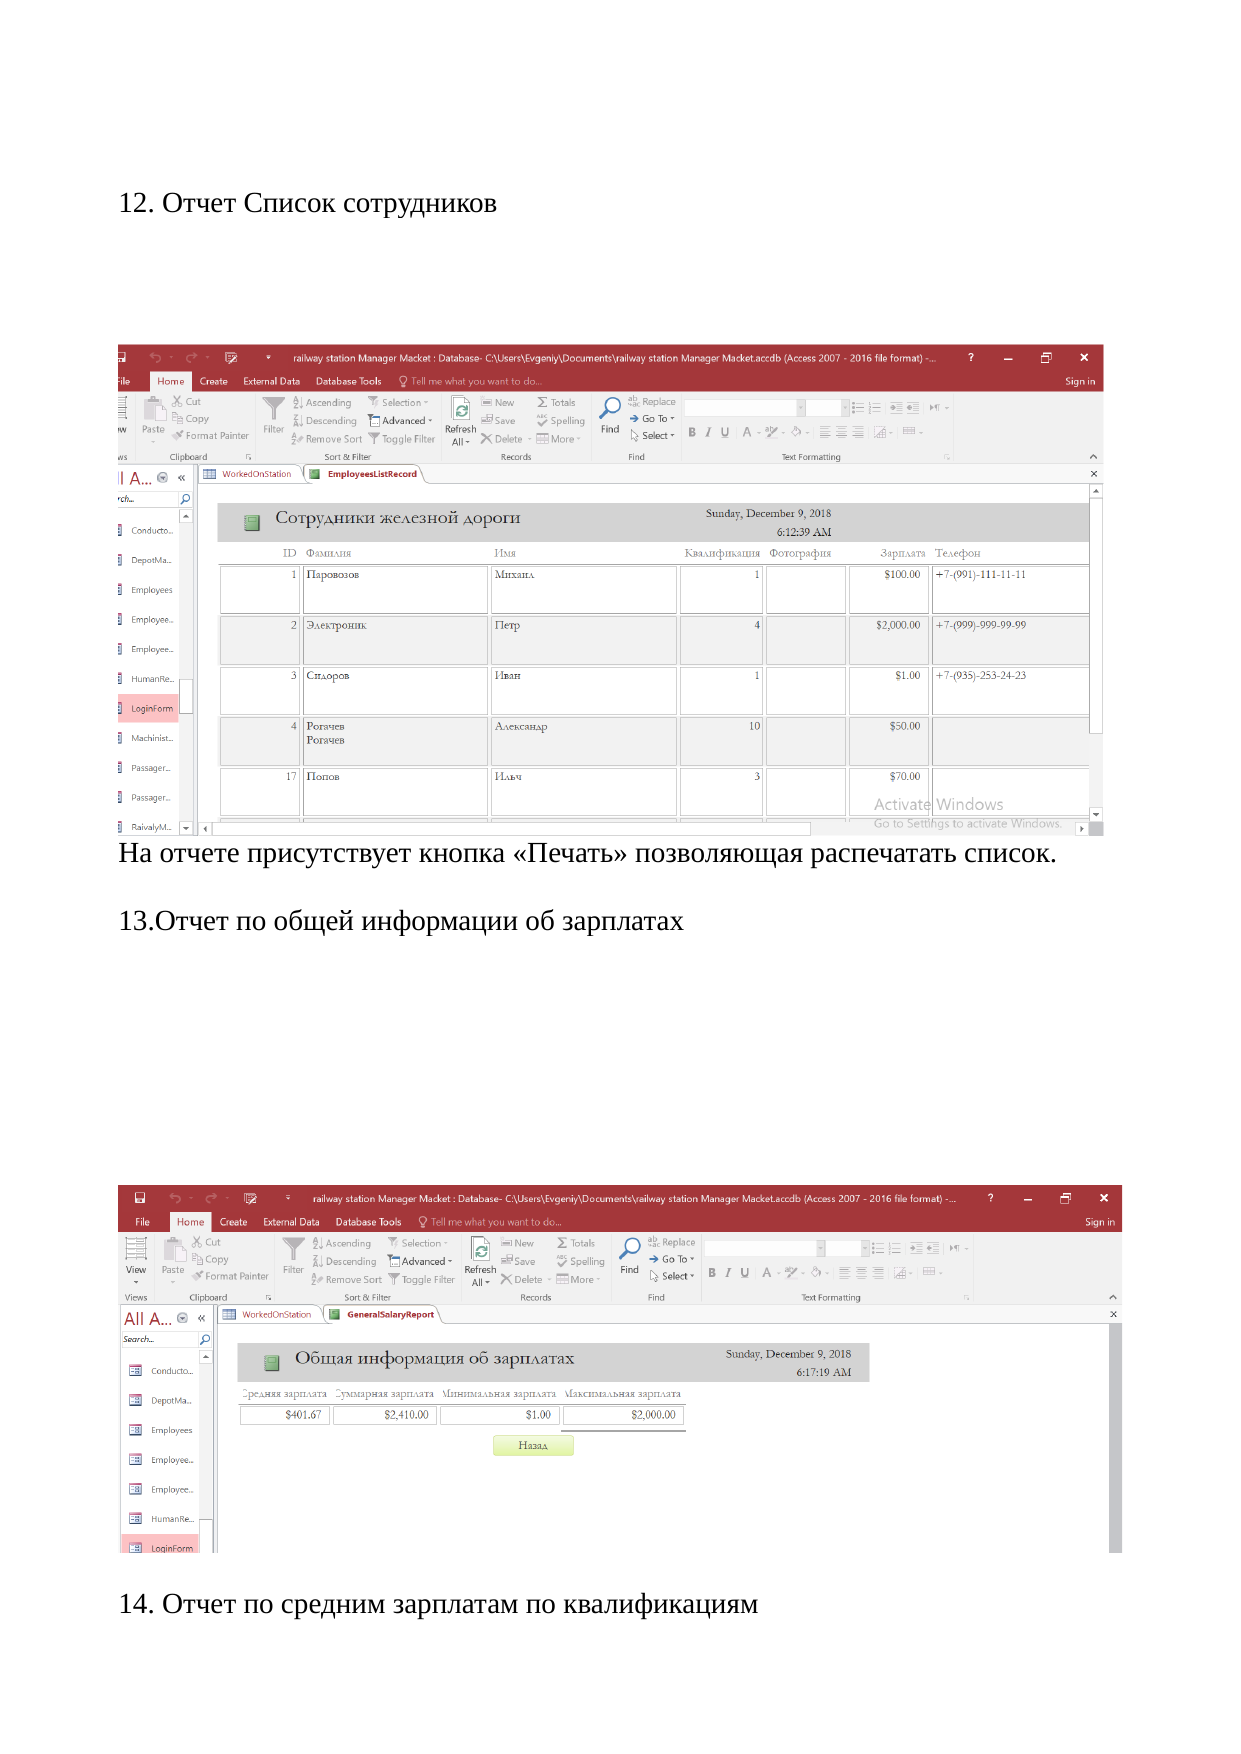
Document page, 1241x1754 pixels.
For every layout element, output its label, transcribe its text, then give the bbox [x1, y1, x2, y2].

text 14. Отчет по средним зарплатам по квалификациям [118, 1586, 1122, 1620]
text На отчете присутствует кнопка «Печать» позволяющая распечатать список. [118, 836, 1122, 869]
picture [118, 218, 1123, 836]
text 12. Отчет Список сотрудников [118, 185, 1122, 218]
picture [118, 936, 1123, 1553]
text 13.Отчет по общей информации об зарплатах [118, 903, 1122, 936]
